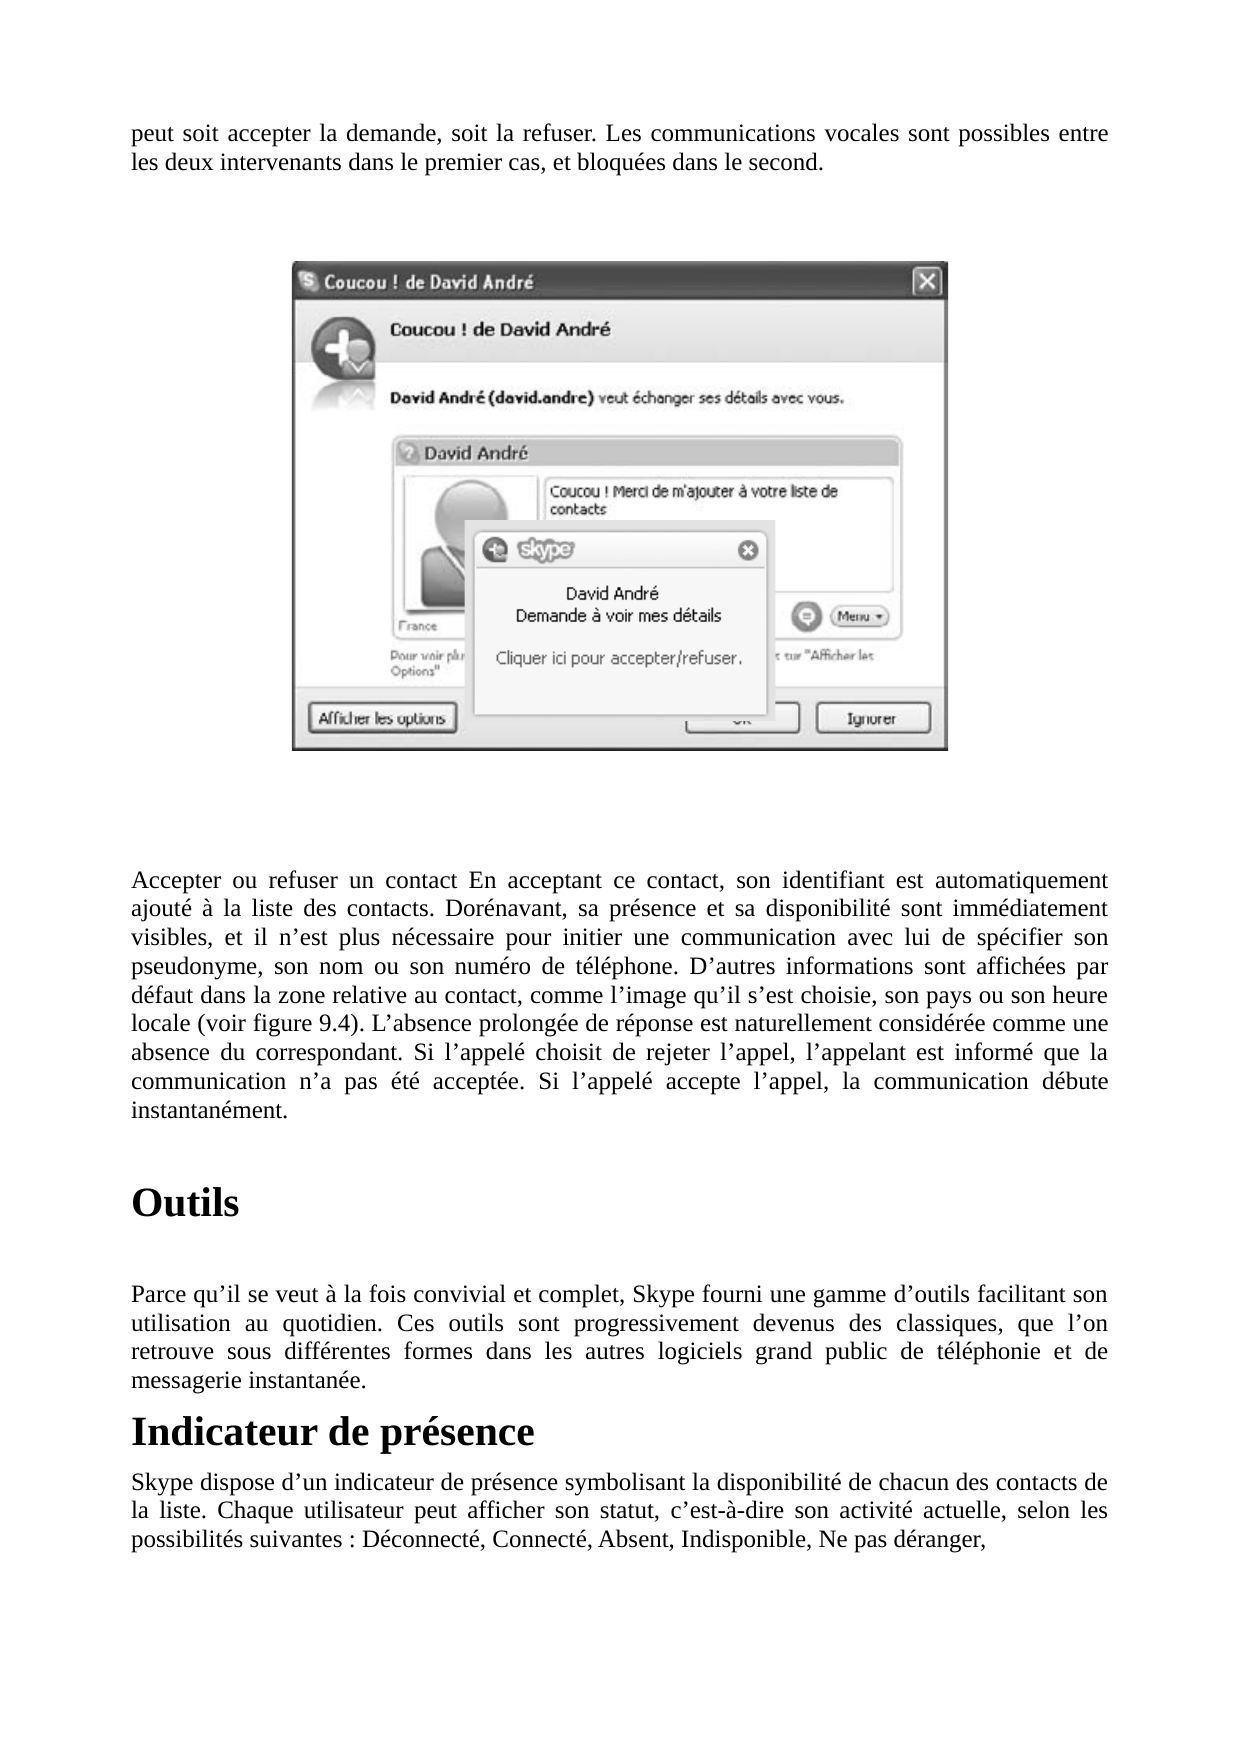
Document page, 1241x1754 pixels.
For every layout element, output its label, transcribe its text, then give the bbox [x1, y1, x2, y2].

text Accepter ou refuser un contact En acceptant ce contact, son identifiant est automatiquement ajouté à la liste des contacts. Dorénavant, sa présence et sa disponibilité sont immédiatement visibles, et il n’est plus nécessaire pour initier une communication avec lui de spécifier son pseudonyme, son nom ou son numéro de téléphone. D’autres informations sont affichées par défaut dans la zone relative au contact, comme l’image qu’il s’est choisie, son pays ou son heure locale (voir figure 9.4). L’absence prolongée de réponse est naturellement considérée comme une absence du correspondant. Si l’appelé choisit de rejeter l’appel, l’appelant est informé que la communication n’a pas été acceptée. Si l’appelé accepte l’appel, la communication débute instantanément. [131, 865, 1109, 1123]
text Indicateur de présence [131, 1406, 1109, 1454]
text peut soit accepter la demande, soit la refuser. Les communications vocales sont possibles entre les deux intervenants dans le premier cas, et bloquées dans le second. [131, 118, 1109, 176]
picture [291, 261, 949, 751]
text Outils [131, 1177, 1109, 1225]
text Parce qu’il se veut à la fois convivial et complet, Skype fourni une gamme d’outils facilitant son utilisation au quotidien. Ces outils sont progressivement devenus des classiques, que l’on retrouve sous différentes formes dans les autres logiciels grand public de téléphonie et de messagerie instantanée. [131, 1279, 1109, 1394]
text Skype dispose d’un indicateur de présence symbolisant la disponibilité de chacun des contacts de la liste. Chaque utilisateur peut afficher son statut, c’est-à-dire son activité actuelle, selon les possibilités suivantes : Déconnecté, Connecté, Absent, Indisponible, Ne pas déranger, [131, 1467, 1109, 1553]
